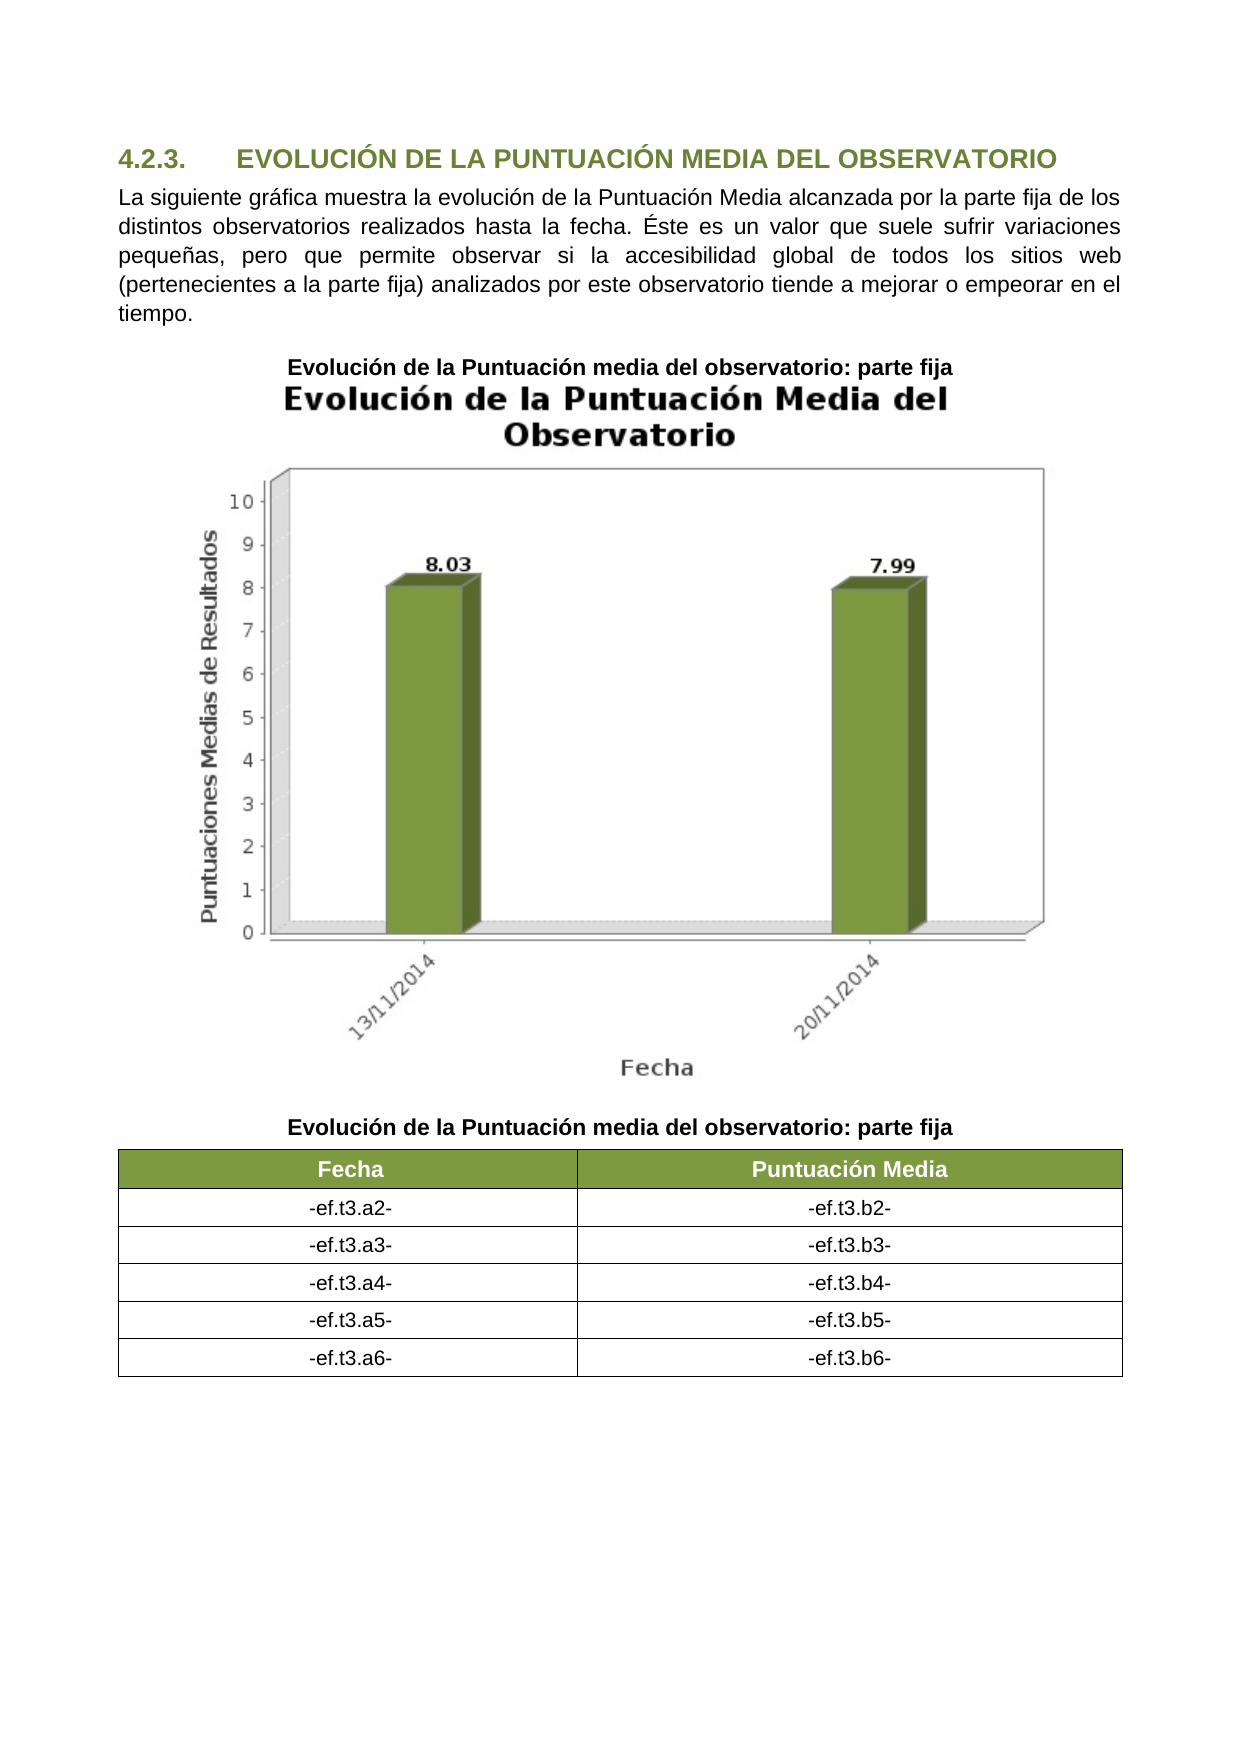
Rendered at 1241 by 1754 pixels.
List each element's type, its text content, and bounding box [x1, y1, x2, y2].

table_cell -ef.t3.a5- [119, 1302, 577, 1338]
table_cell -ef.t3.a6- [119, 1339, 577, 1376]
picture [178, 380, 1062, 1090]
table_cell -ef.t3.a3- [119, 1227, 577, 1263]
table_cell -ef.t3.b4- [578, 1264, 1122, 1301]
table_cell -ef.t3.a2- [119, 1189, 577, 1226]
table_header Fecha [119, 1150, 577, 1188]
table_cell -ef.t3.a4- [119, 1264, 577, 1301]
subtitle Evolución de la Puntuación Media del Observatorio [118, 143, 1122, 174]
text La siguiente gráfica muestra la evolución de la Puntuación Media alcanzada por la parte fija de los distintos observatorios realizados hasta la fecha. Éste es un valor que suele sufrir variaciones pequeñas, pero que permite observar si la accesibilidad global de todos los sitios web (pertenecientes a la parte fija) analizados por este observatorio tiende a mejorar o empeorar en el tiempo. [118, 184, 1122, 326]
text Evolución de la Puntuación media del observatorio: parte fija [118, 1114, 1122, 1141]
table_cell -ef.t3.b6- [578, 1339, 1122, 1376]
table_header Puntuación Media [578, 1150, 1122, 1188]
table_cell -ef.t3.b3- [578, 1227, 1122, 1263]
text Evolución de la Puntuación media del observatorio: parte fija [118, 353, 1122, 380]
table_cell -ef.t3.b2- [578, 1189, 1122, 1226]
table_cell -ef.t3.b5- [578, 1302, 1122, 1338]
